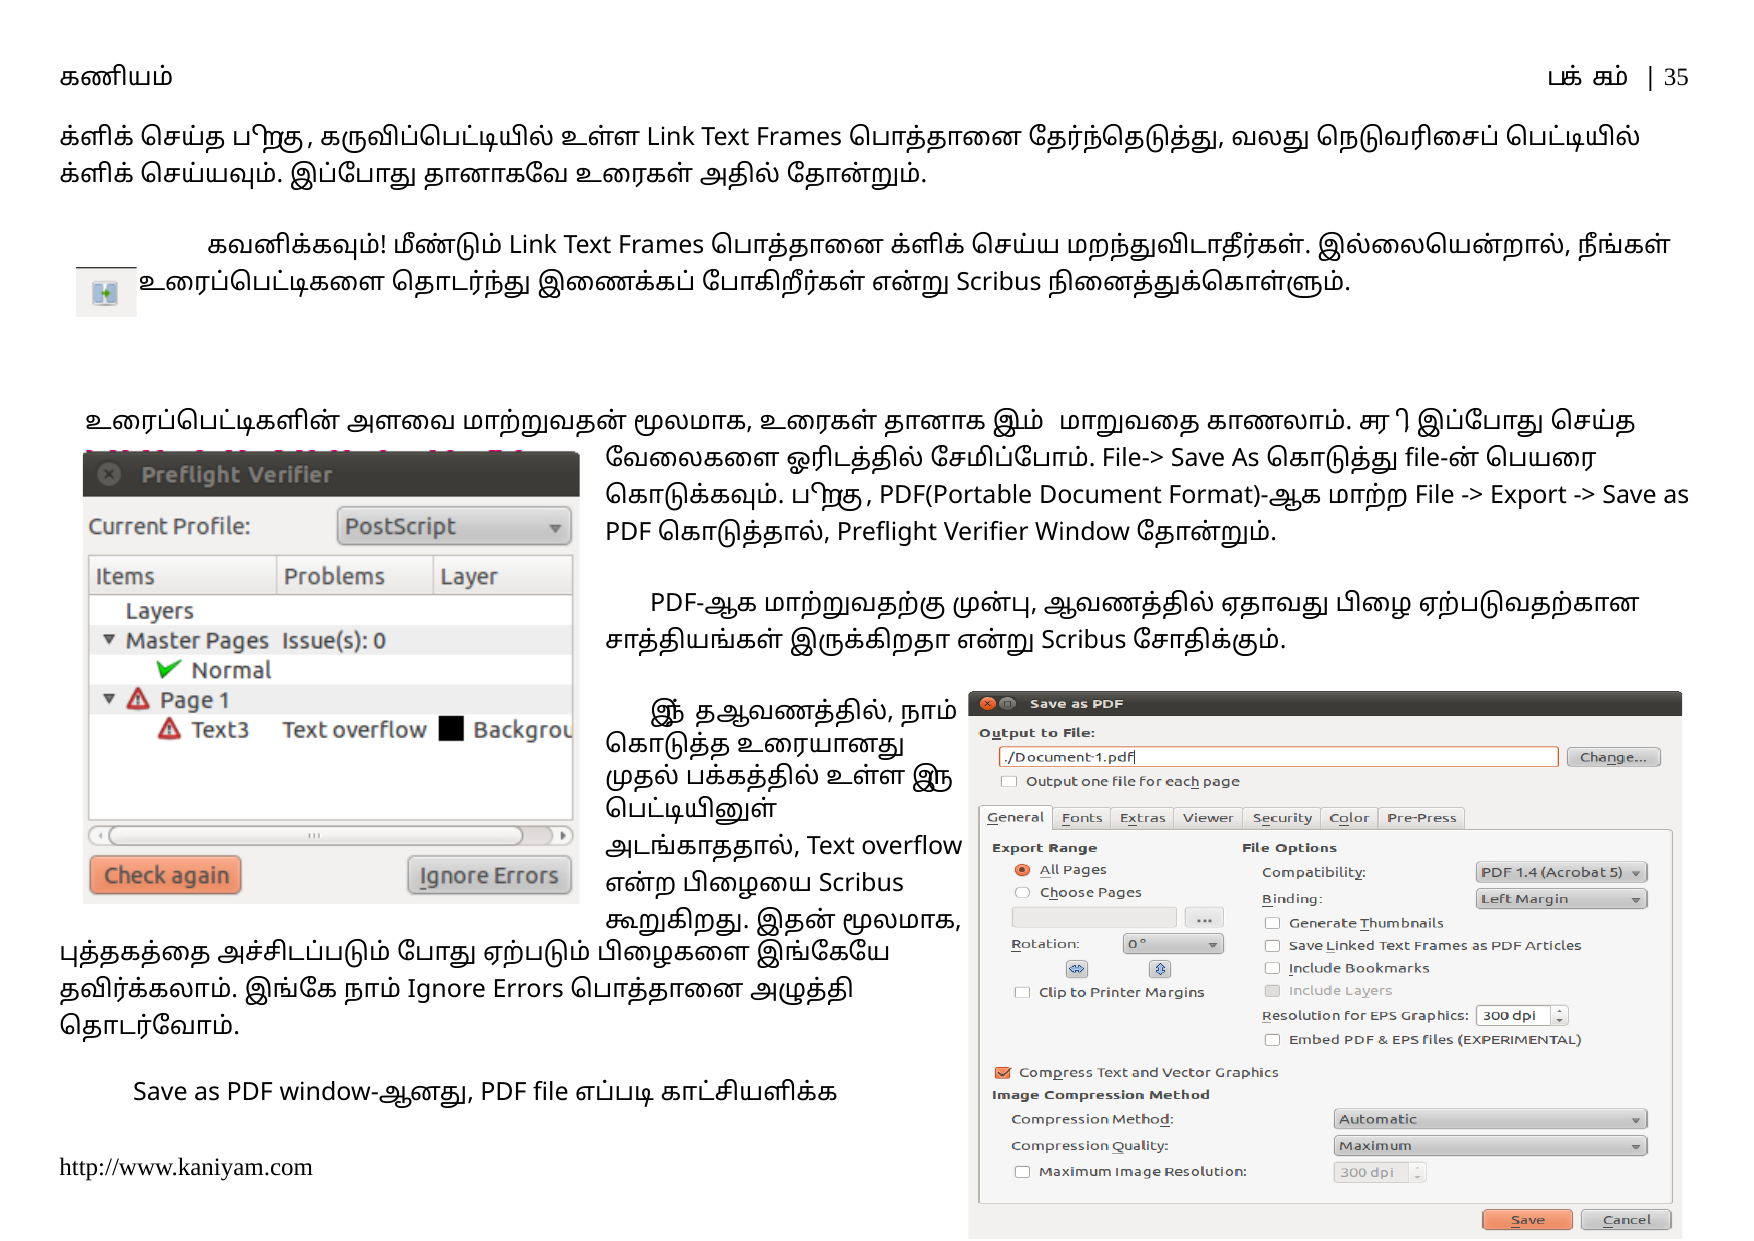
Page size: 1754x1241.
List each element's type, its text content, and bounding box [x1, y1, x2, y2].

text க்ளிக் செய்த பிறகு, கருவிப்பெட்டியில் உள்ள Link Text Frames பொத்தானை தேர்ந்தெடுத்து, வலது நெடுவரிசைப் பெட்டியில் க்ளிக் செய்யவும். இப்போது தானாகவே உரைகள் அதில் தோன்றும். [59, 118, 1695, 192]
text உரைப்பெட்டிகளின் அளவை மாற்றுவதன் மூலமாக, உரைகள் தானாக இடம் மாறுவதை காணலாம். சரி, இப்போது செய்த வேலைகளை ஓரிடத்தில் சேமிப்போம். File-> Save As கொடுத்து file-ன் பெயரை கொடுக்கவும். பிறகு, PDF(Portable Document Format)-ஆக மாற்ற File -> Export -> Save as PDF கொடுத்தால், Preflight Verifier Window தோன்றும். [59, 403, 1695, 551]
text PDF-ஆக மாற்றுவதற்கு முன்பு, ஆவணத்தில் ஏதாவது பிழை ஏற்படுவதற்கான சாத்தியங்கள் இருக்கிறதா என்று Scribus சோதிக்கும். [581, 585, 1695, 659]
picture [968, 691, 1683, 1239]
text இந்த ஆவணத்தில், நாம் கொடுத்த உரையானது முதல் பக்கத்தில் உள்ள இரு பெட்டியினுள் அடங்காததால், Text overflow என்ற பிழையை Scribus கூறுகிறது. இதன் மூலமாக, புத்தகத்தை அச்சிடப்படும் போது ஏற்படும் பிழைகளை இங்கேயே தவிர்க்கலாம். இங்கே நாம் Ignore Errors பொத்தானை அழுத்தி தொடர்வோம். [59, 693, 967, 1045]
text கவனிக்கவும்! மீண்டும் Link Text Frames பொத்தானை க்ளிக் செய்ய மறந்துவிடாதீர்கள். இல்லையென்றால், நீங்கள் உரைப்பெட்டிகளை தொடர்ந்து இணைக்கப் போகிறீர்கள் என்று Scribus நினைத்துக்கொள்ளும். [59, 227, 1695, 301]
picture [76, 267, 137, 317]
text Save as PDF window-ஆனது, PDF file எப்படி காட்சியளிக்க [59, 1074, 967, 1111]
picture [82, 450, 580, 904]
